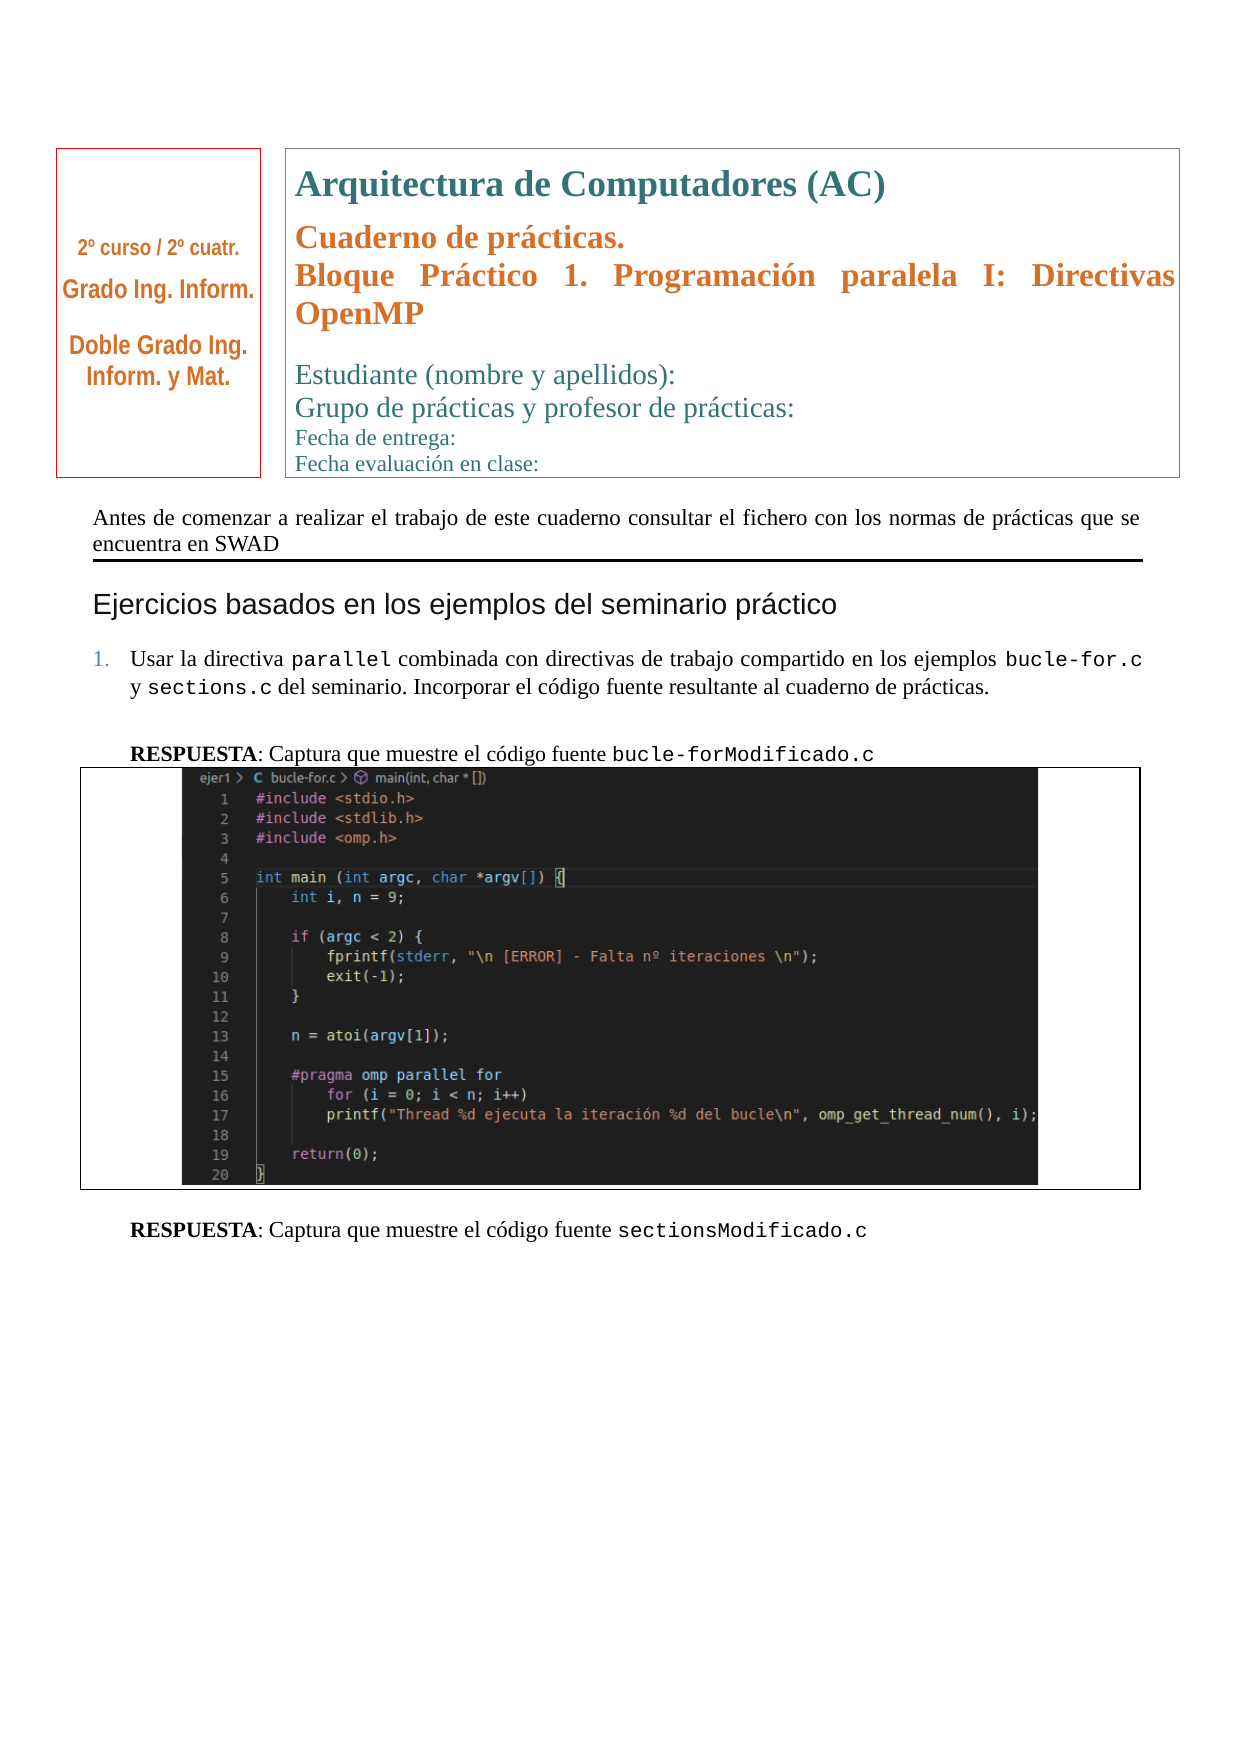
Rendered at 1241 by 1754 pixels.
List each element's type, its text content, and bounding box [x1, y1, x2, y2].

table_header 2º curso / 2º cuatr. Grado Ing. Inform. Doble Grado Ing. Inform. y Mat. [57, 149, 260, 477]
text RESPUESTA: Captura que muestre el código fuente bucle-forModificado.c [130, 739, 1143, 767]
subtitle Ejercicios basados en los ejemplos del seminario práctico [92, 587, 1143, 621]
text RESPUESTA: Captura que muestre el código fuente sectionsModificado.c [130, 1217, 1143, 1244]
text Antes de comenzar a realizar el trabajo de este cuaderno consultar el fichero con los normas de prácticas que se encuentra en SWAD [92, 504, 1143, 562]
table_header Arquitectura de Computadores (AC) Cuaderno de prácticas. Bloque Práctico 1. Programación paralela I: Directivas OpenMP Estudiante (nombre y apellidos): Grupo de prácticas y profesor de prácticas: Fecha de entrega: Fecha evaluación en clase: [286, 149, 1179, 477]
table_header [81, 768, 1139, 1189]
list Usar la directiva parallel combinada con directivas de trabajo compartido en los ejemplos bucle-for.c y sections.c del seminario. Incorporar el código fuente resultante al cuaderno de prácticas. [92, 646, 1143, 701]
table_header [261, 148, 285, 477]
